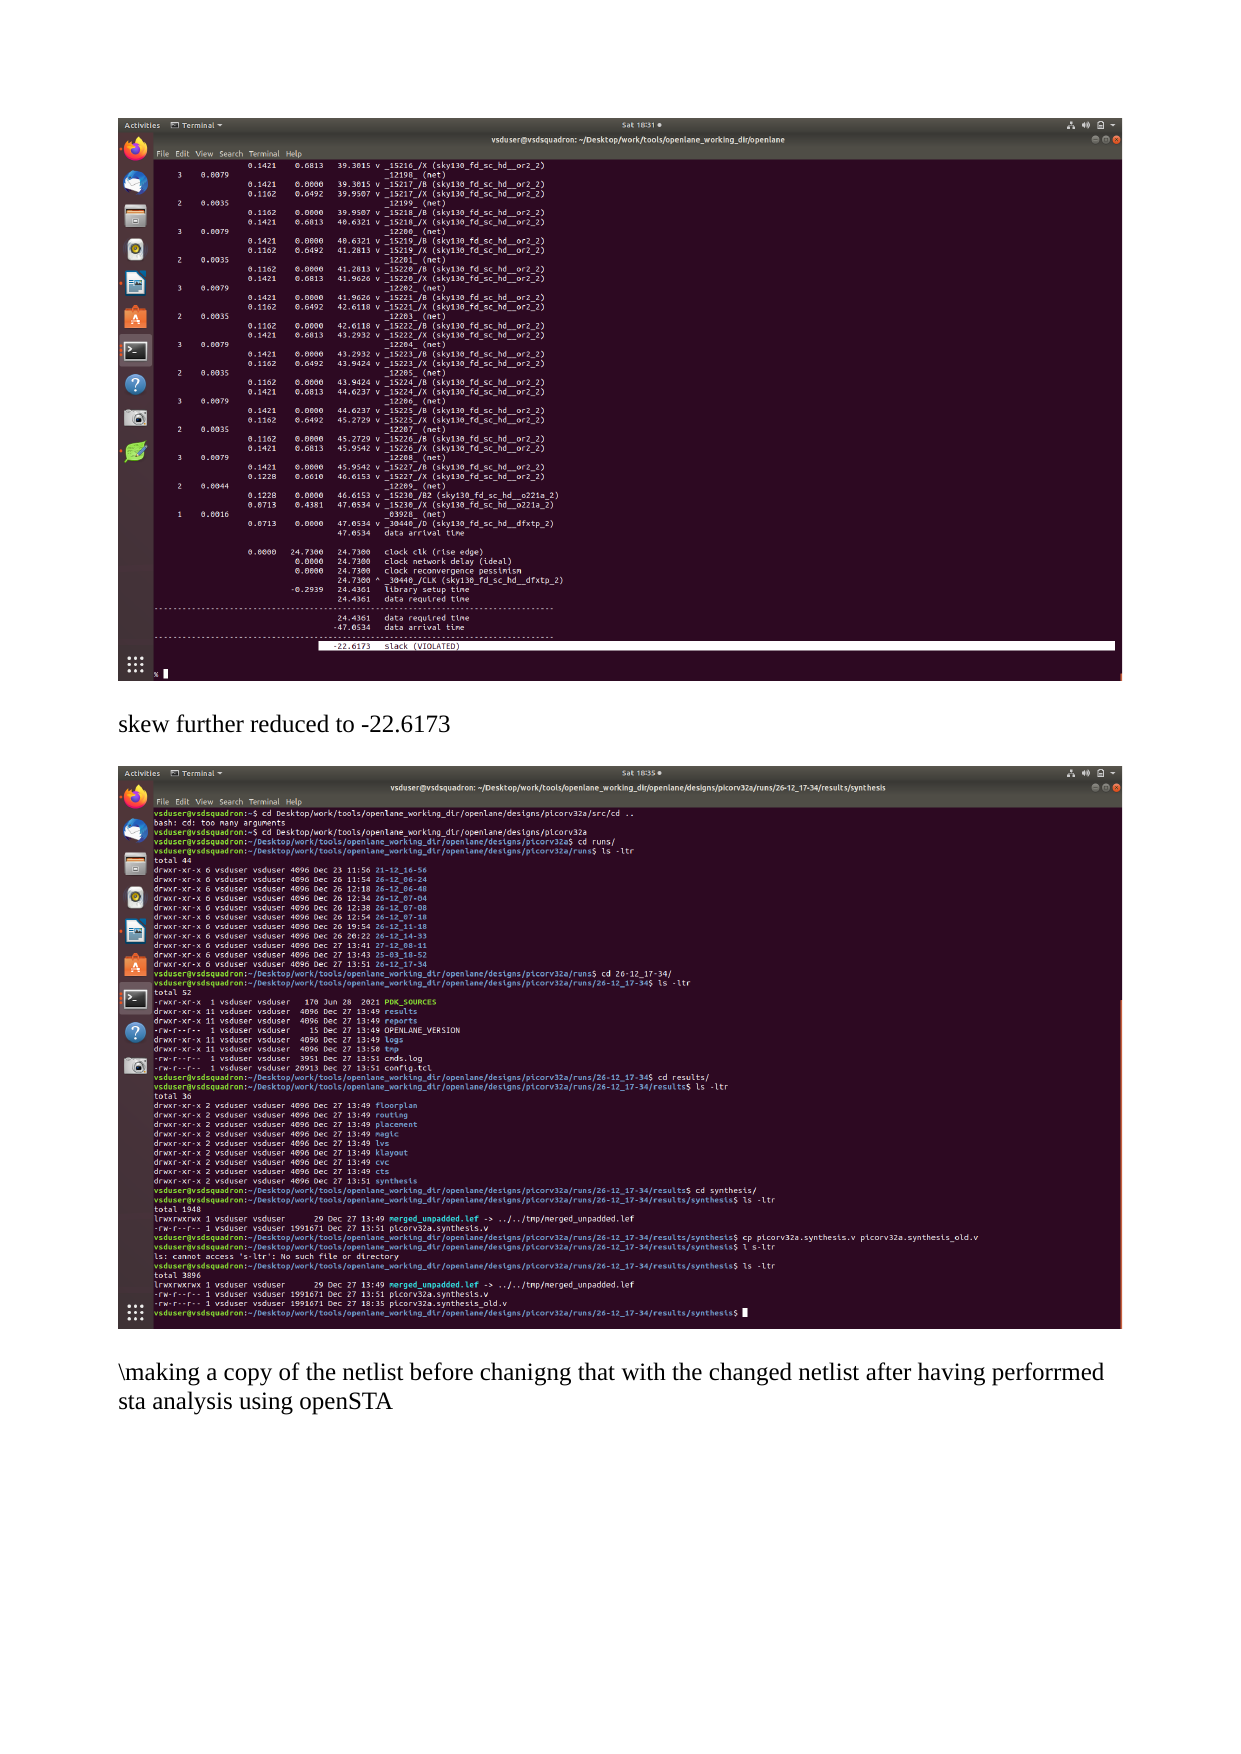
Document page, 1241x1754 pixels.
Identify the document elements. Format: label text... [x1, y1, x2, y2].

picture [118, 118, 1123, 681]
text skew further reduced to -22.6173 [118, 709, 1122, 738]
text \making a copy of the netlist before chanigng that with the changed netlist after having perforrmed sta analysis using openSTA [118, 1357, 1122, 1415]
picture [118, 766, 1123, 1329]
